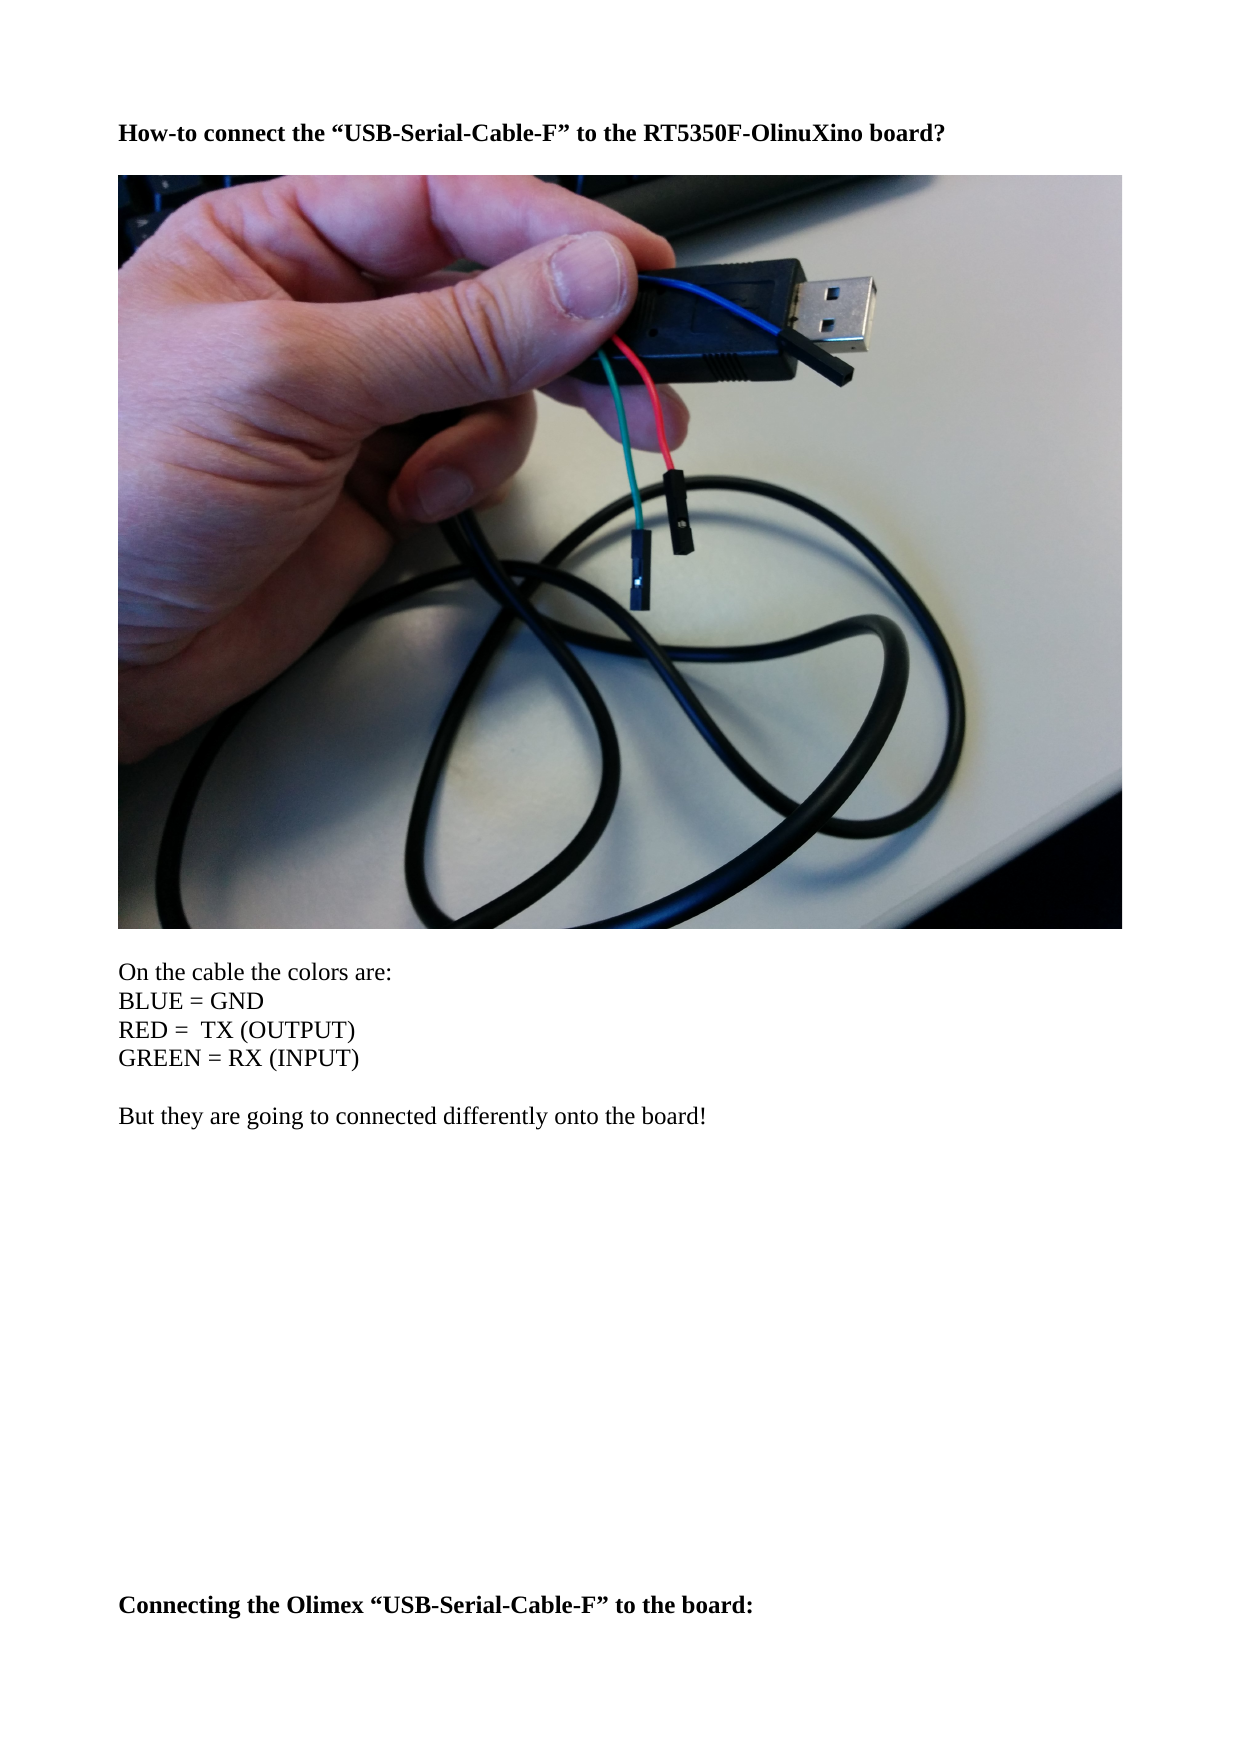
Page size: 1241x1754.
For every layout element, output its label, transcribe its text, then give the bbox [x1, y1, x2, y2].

text On the cable the colors are: BLUE = GND [118, 957, 1122, 1015]
text RED = TX (OUTPUT) [118, 1015, 1122, 1043]
text Connecting the Olimex “USB-Serial-Cable-F” to the board: [118, 1590, 1122, 1618]
text GREEN = RX (INPUT) [118, 1043, 1122, 1072]
picture [118, 175, 1123, 929]
text But they are going to connected differently onto the board! [118, 1101, 1122, 1130]
text How-to connect the “USB-Serial-Cable-F” to the RT5350F-OlinuXino board? [118, 118, 1122, 147]
